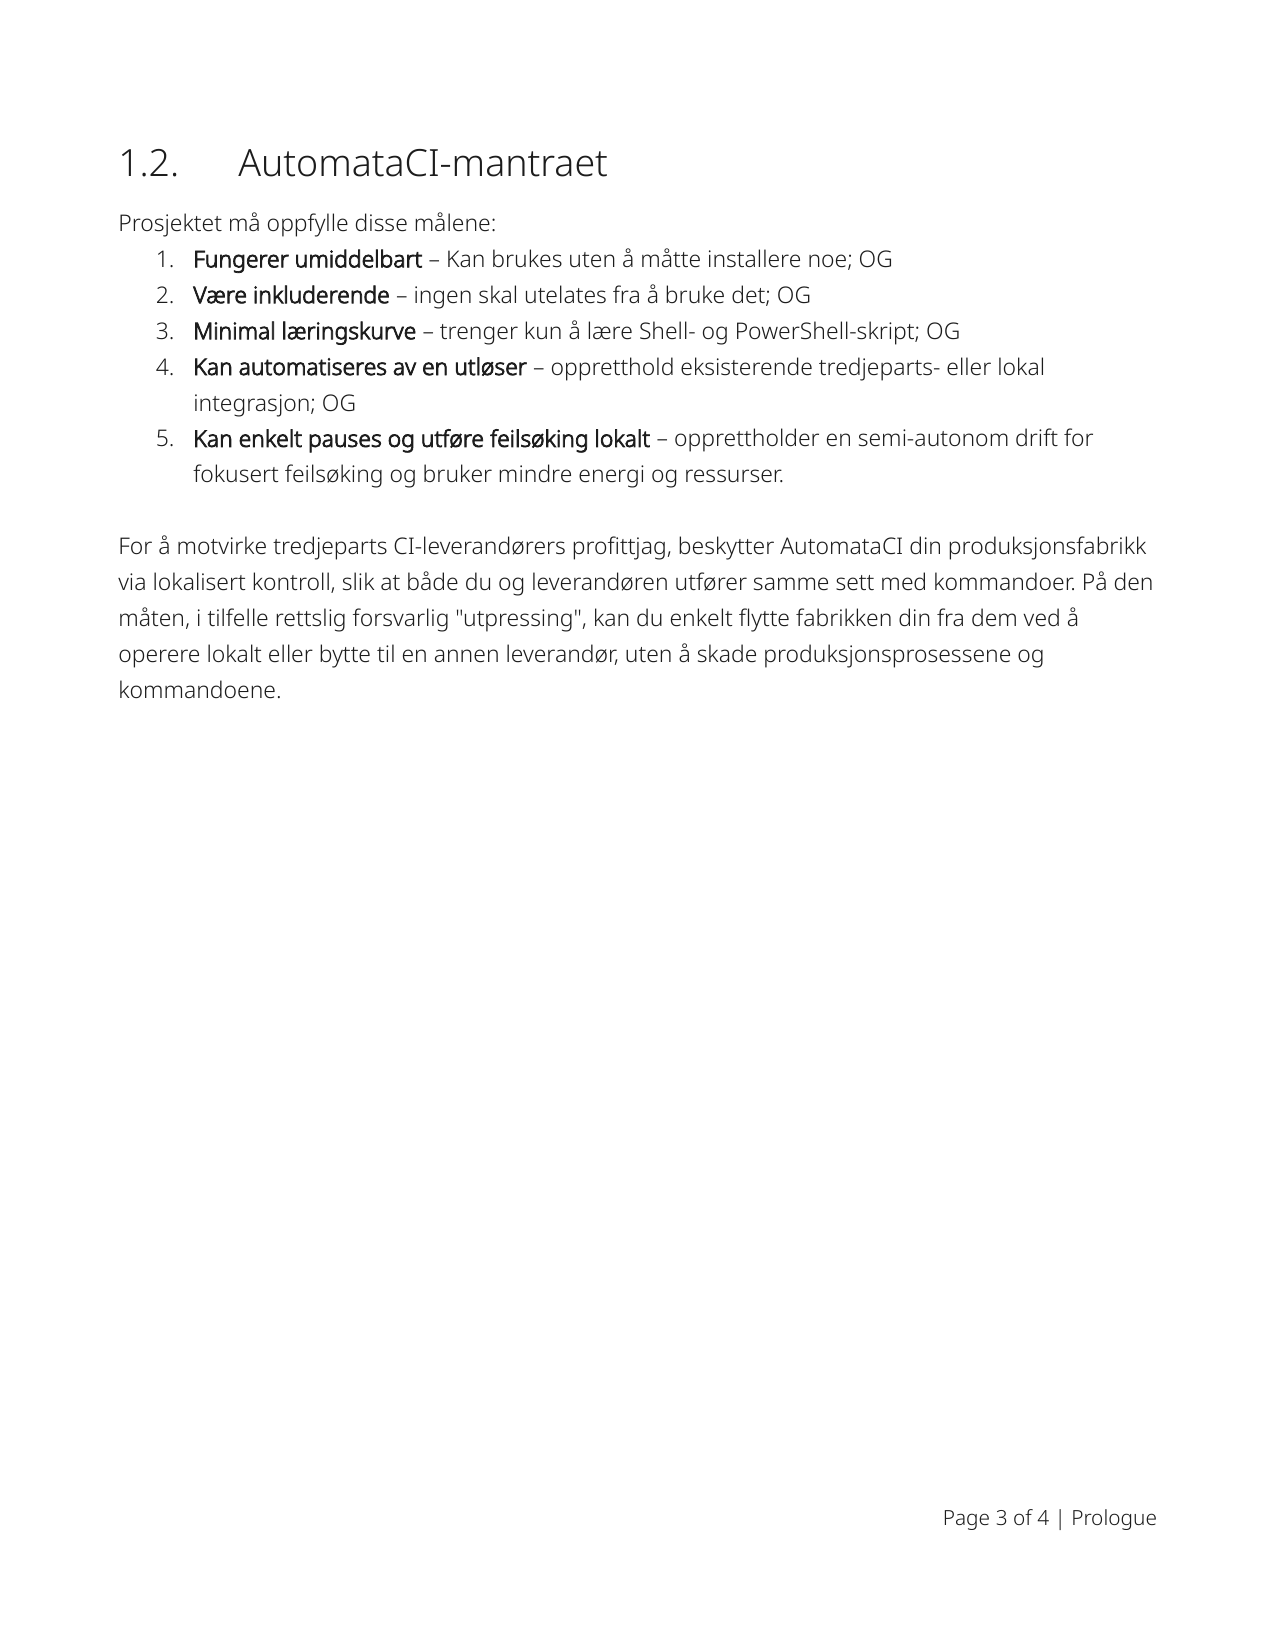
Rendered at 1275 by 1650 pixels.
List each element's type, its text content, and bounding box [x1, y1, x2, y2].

list Fungerer umiddelbart – Kan brukes uten å måtte installere noe; OG [156, 243, 1157, 274]
text For å motvirke tredjeparts CI-leverandørers profittjag, beskytter AutomataCI din produksjonsfabrikk via lokalisert kontroll, slik at både du og leverandøren utfører samme sett med kommandoer. På den måten, i tilfelle rettslig forsvarlig "utpressing", kan du enkelt flytte fabrikken din fra dem ved å operere lokalt eller bytte til en annen leverandør, uten å skade produksjonsprosessene og kommandoene. [118, 530, 1157, 705]
list Være inkluderende – ingen skal utelates fra å bruke det; OG [156, 279, 1157, 310]
list Kan automatiseres av en utløser – oppretthold eksisterende tredjeparts- eller lokal integrasjon; OG [156, 351, 1157, 418]
list Minimal læringskurve – trenger kun å lære Shell- og PowerShell-skript; OG [156, 314, 1157, 346]
list Kan enkelt pauses og utføre feilsøking lokalt – opprettholder en semi-autonom drift for fokusert feilsøking og bruker mindre energi og ressurser. [156, 422, 1157, 489]
text Prosjektet må oppfylle disse målene: [118, 207, 1157, 238]
subtitle AutomataCI-mantraet [118, 136, 1157, 187]
